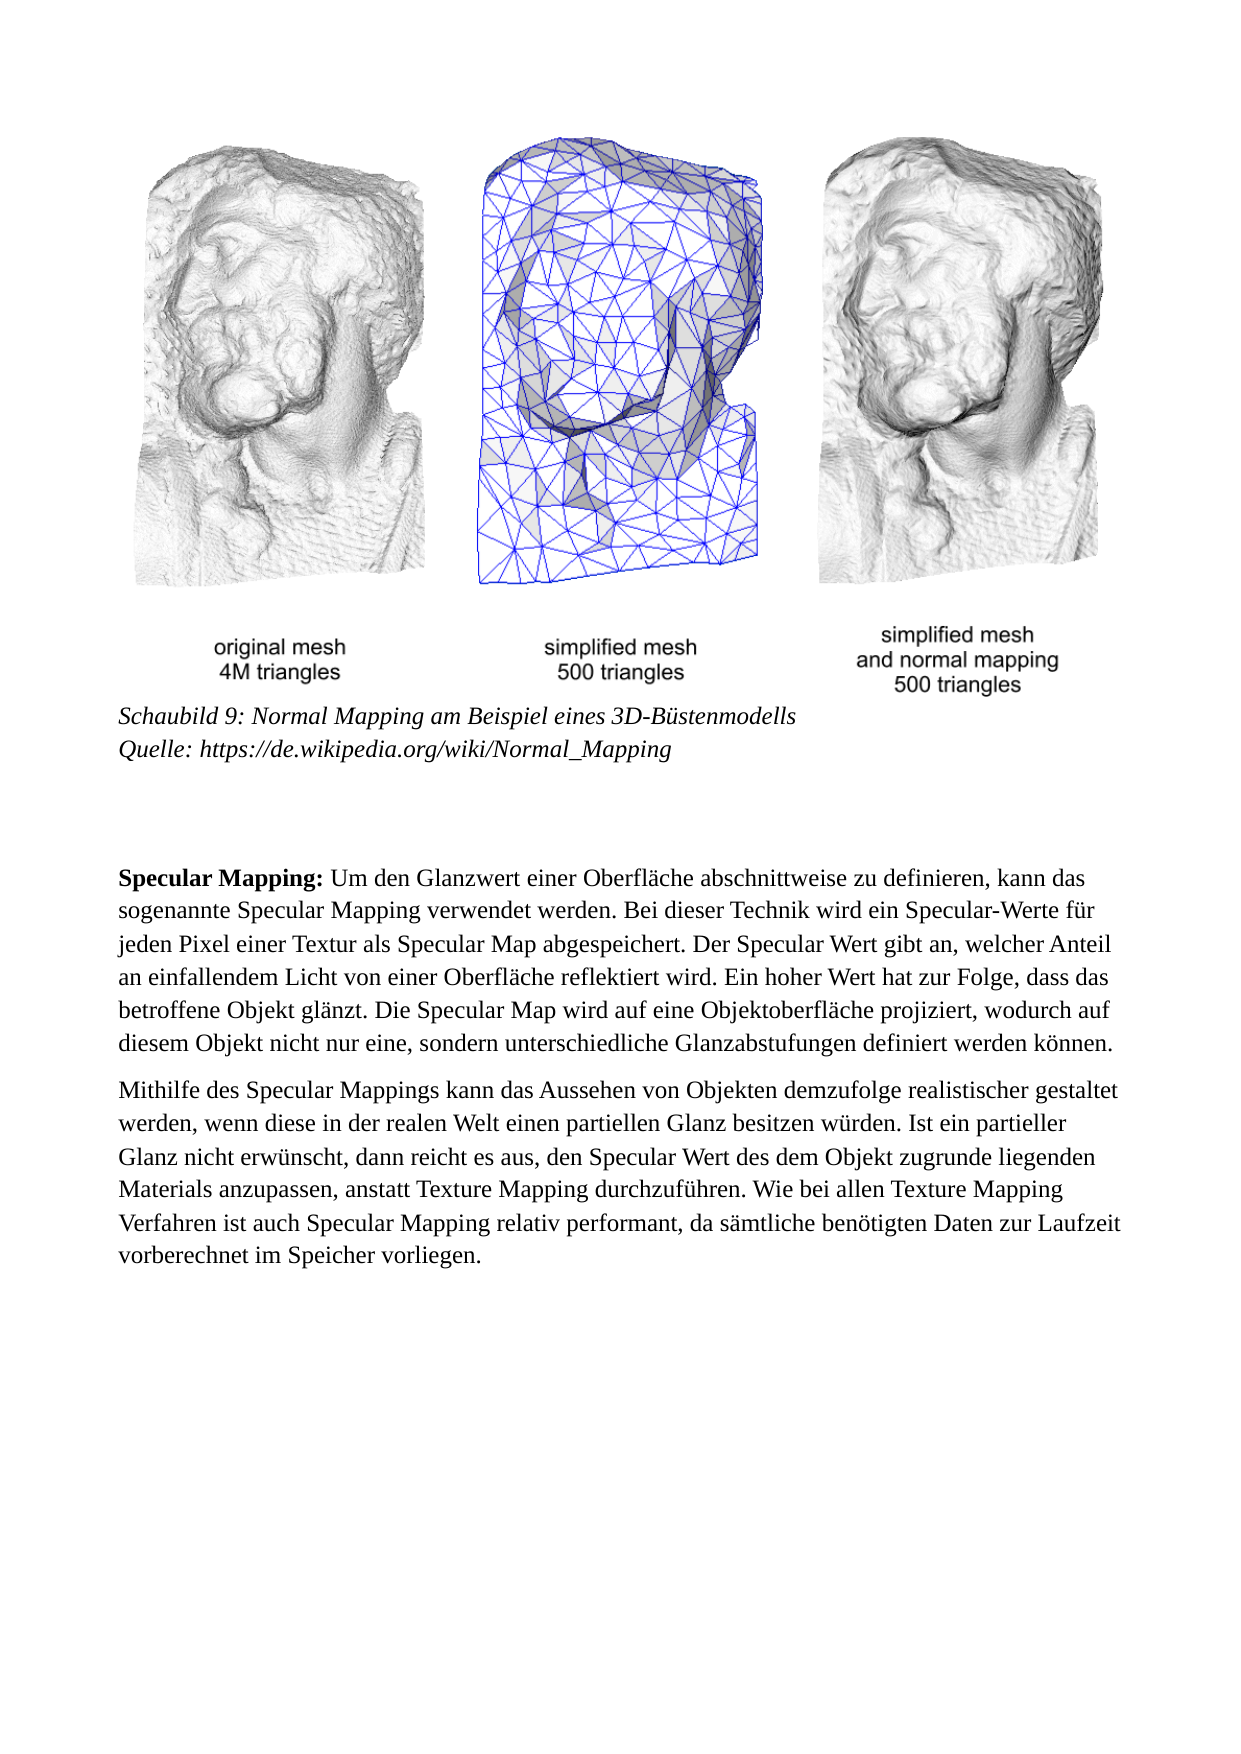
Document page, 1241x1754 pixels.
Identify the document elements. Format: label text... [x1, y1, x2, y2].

picture [118, 130, 1123, 697]
text Mithilfe des Specular Mappings kann das Aussehen von Objekten demzufolge realistischer gestaltet werden, wenn diese in der realen Welt einen partiellen Glanz besitzen würden. Ist ein partieller Glanz nicht erwünscht, dann reicht es aus, den Specular Wert des dem Objekt zugrunde liegenden Materials anzupassen, anstatt Texture Mapping durchzuführen. Wie bei allen Texture Mapping Verfahren ist auch Specular Mapping relativ performant, da sämtliche benötigten Daten zur Laufzeit vorberechnet im Speicher vorliegen. [118, 1076, 1122, 1269]
text Schaubild 9: Normal Mapping am Beispiel eines 3D-Büstenmodells Quelle: https://de.wikipedia.org/wiki/Normal_Mapping [118, 697, 1122, 763]
text Specular Mapping: Um den Glanzwert einer Oberfläche abschnittweise zu definieren, kann das sogenannte Specular Mapping verwendet werden. Bei dieser Technik wird ein Specular-Werte für jeden Pixel einer Textur als Specular Map abgespeichert. Der Specular Wert gibt an, welcher Anteil an einfallendem Licht von einer Oberfläche reflektiert wird. Ein hoher Wert hat zur Folge, dass das betroffene Objekt glänzt. Die Specular Map wird auf eine Objektoberfläche projiziert, wodurch auf diesem Objekt nicht nur eine, sondern unterschiedliche Glanzabstufungen definiert werden können. [118, 863, 1122, 1056]
